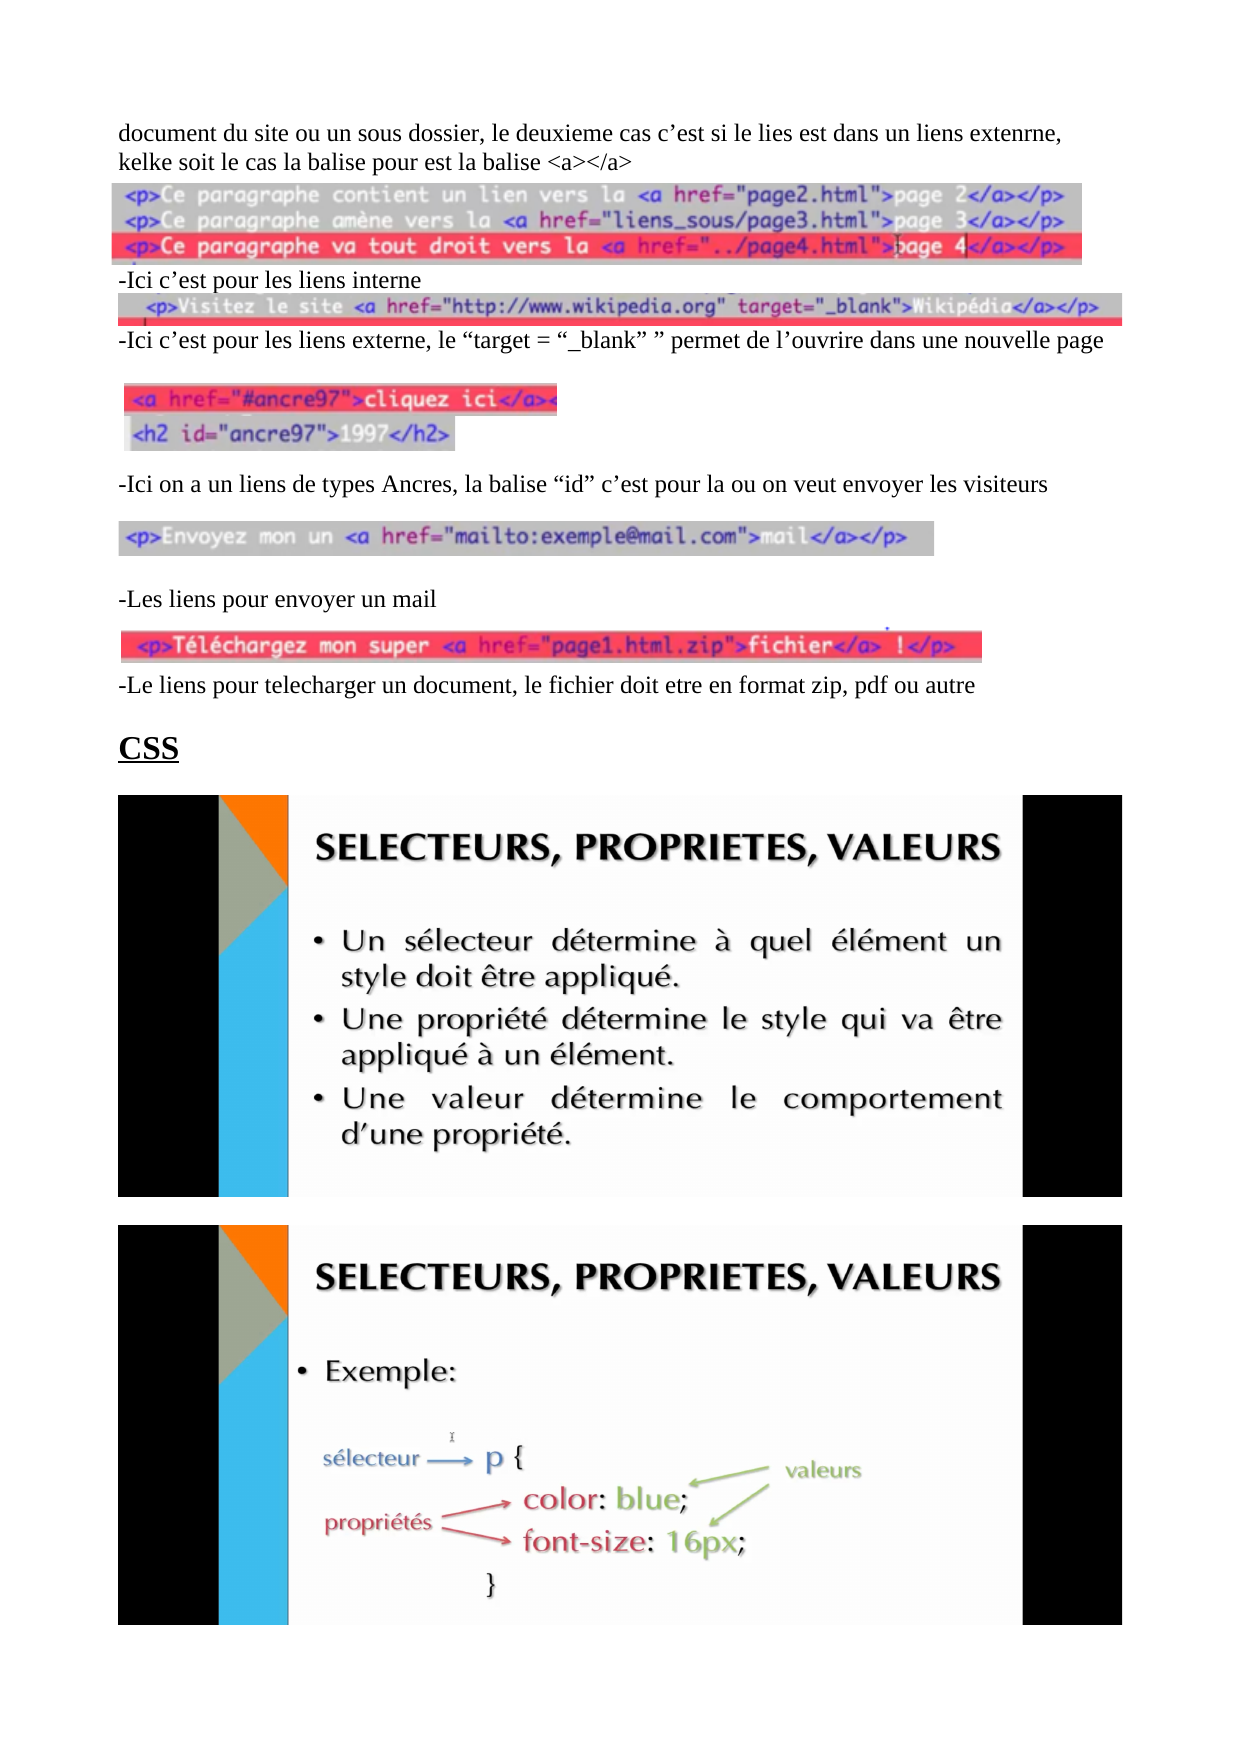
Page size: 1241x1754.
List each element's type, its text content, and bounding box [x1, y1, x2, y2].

picture [118, 521, 935, 556]
text -Les liens pour envoyer un mail [118, 584, 1122, 613]
picture [111, 183, 1082, 265]
picture [118, 293, 1123, 326]
text -Ici on a un liens de types Ancres, la balise “id” c’est pour la ou on veut envoyer les visiteurs [118, 469, 1122, 498]
picture [121, 626, 982, 663]
text document du site ou un sous dossier, le deuxieme cas c’est si le lies est dans un liens extenrne, kelke soit le cas la balise pour est la balise <a></a> [118, 118, 1122, 176]
text -Ici c’est pour les liens interne [118, 176, 1122, 293]
picture [118, 1225, 1123, 1625]
picture [118, 795, 1123, 1197]
text CSS [118, 728, 1122, 766]
text -Ici c’est pour les liens externe, le “target = “_blank” ” permet de l’ouvrire dans une nouvelle page [118, 326, 1122, 354]
text -Le liens pour telecharger un document, le fichier doit etre en format zip, pdf ou autre [118, 671, 1122, 699]
picture [124, 383, 557, 451]
